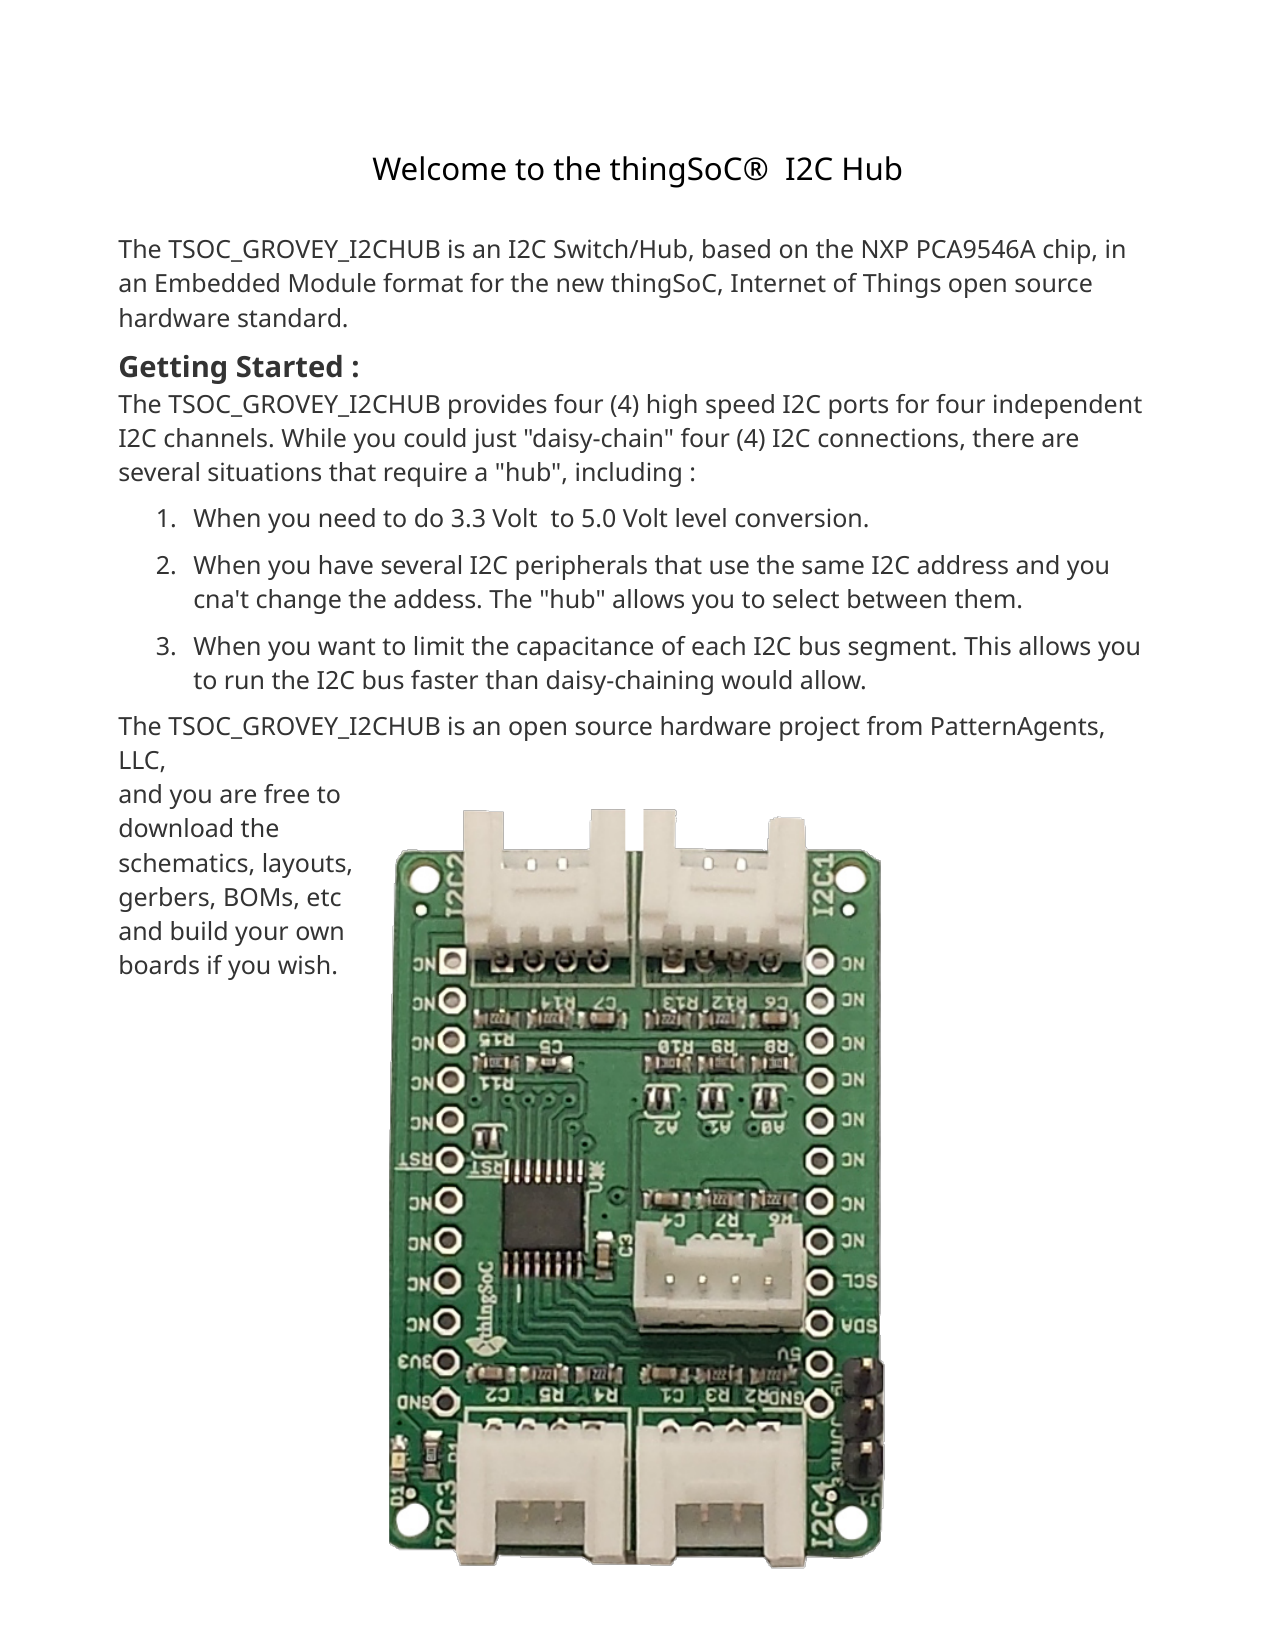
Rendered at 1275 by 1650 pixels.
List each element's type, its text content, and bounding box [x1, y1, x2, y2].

text Welcome to the thingSoC® I2C Hub [118, 147, 1157, 232]
text The TSOC_GROVEY_I2CHUB is an open source hardware project from PatternAgents, LLC, and you are free to download the schematics, layouts, gerbers, BOMs, etc and build your own boards if you wish. [118, 709, 1157, 981]
text Getting Started : The TSOC_GROVEY_I2CHUB provides four (4) high speed I2C ports for four independent I2C channels. While you could just "daisy-chain" four (4) I2C connections, there are several situations that require a "hub", including : [118, 347, 1157, 489]
list When you have several I2C peripherals that use the same I2C address and you cna't change the addess. The "hub" allows you to select between them. [156, 548, 1157, 616]
list When you want to limit the capacitance of each I2C bus segment. This allows you to run the I2C bus faster than daisy-chaining would allow. [156, 628, 1157, 696]
list When you need to do 3.3 Volt to 5.0 Volt level conversion. [156, 501, 1157, 535]
text The TSOC_GROVEY_I2CHUB is an I2C Switch/Hub, based on the NXP PCA9546A chip, in an Embedded Module format for the new thingSoC, Internet of Things open source hardware standard. [118, 232, 1157, 334]
picture [382, 801, 893, 1578]
